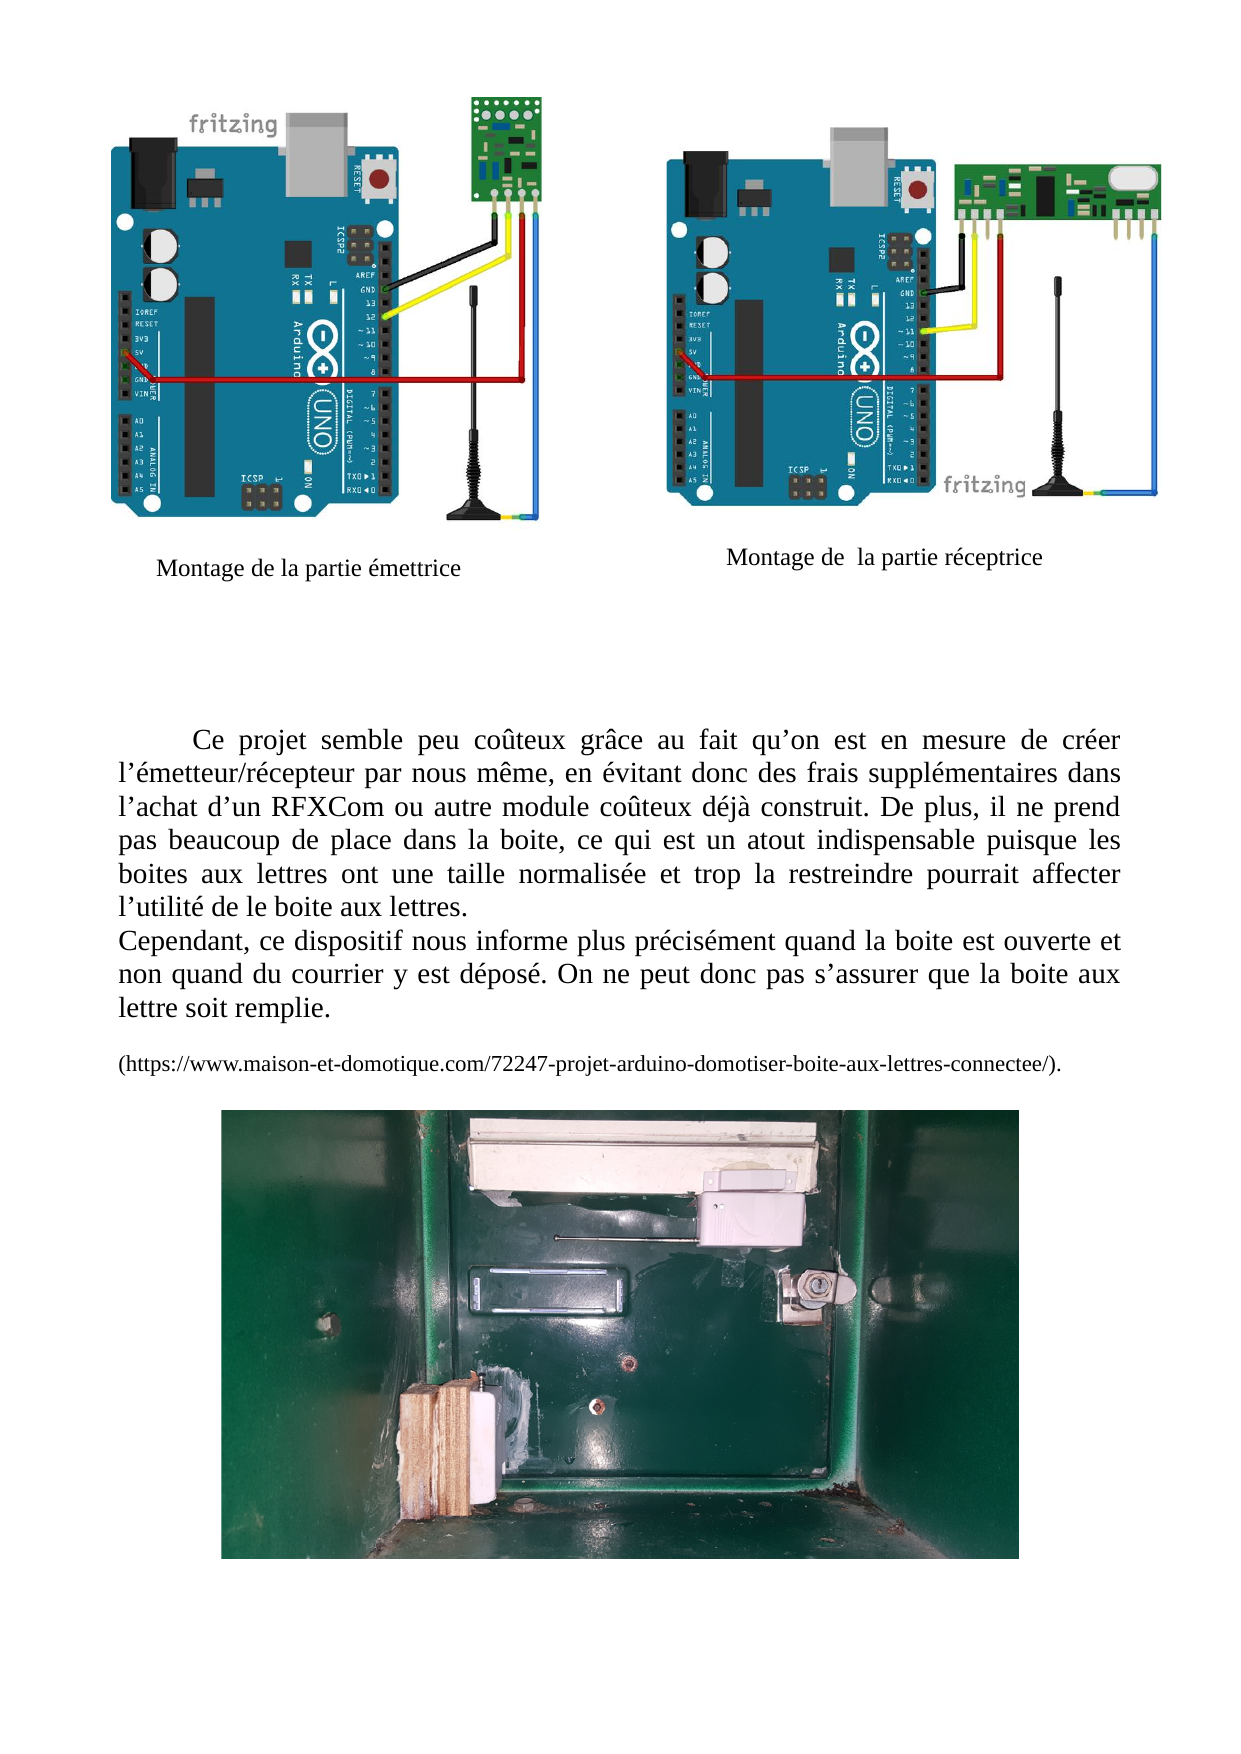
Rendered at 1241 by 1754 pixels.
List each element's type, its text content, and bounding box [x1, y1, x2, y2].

text (https://www.maison-et-domotique.com/72247-projet-arduino-domotiser-boite-aux-lettres-connectee/). [118, 1050, 1122, 1076]
text Cependant, ce dispositif nous informe plus précisément quand la boite est ouverte et non quand du courrier y est déposé. On ne peut donc pas s’assurer que la boite aux lettre soit remplie. [118, 923, 1122, 1024]
picture [666, 127, 1162, 510]
text Ce projet semble peu coûteux grâce au fait qu’on est en mesure de créer l’émetteur/récepteur par nous même, en évitant donc des frais supplémentaires dans l’achat d’un RFXCom ou autre module coûteux déjà construit. De plus, il ne prend pas beaucoup de place dans la boite, ce qui est un atout indispensable puisque les boites aux lettres ont une taille normalisée et trop la restreindre pourrait affecter l’utilité de le boite aux lettres. [118, 722, 1122, 923]
picture [221, 1110, 1019, 1559]
picture [111, 97, 542, 529]
